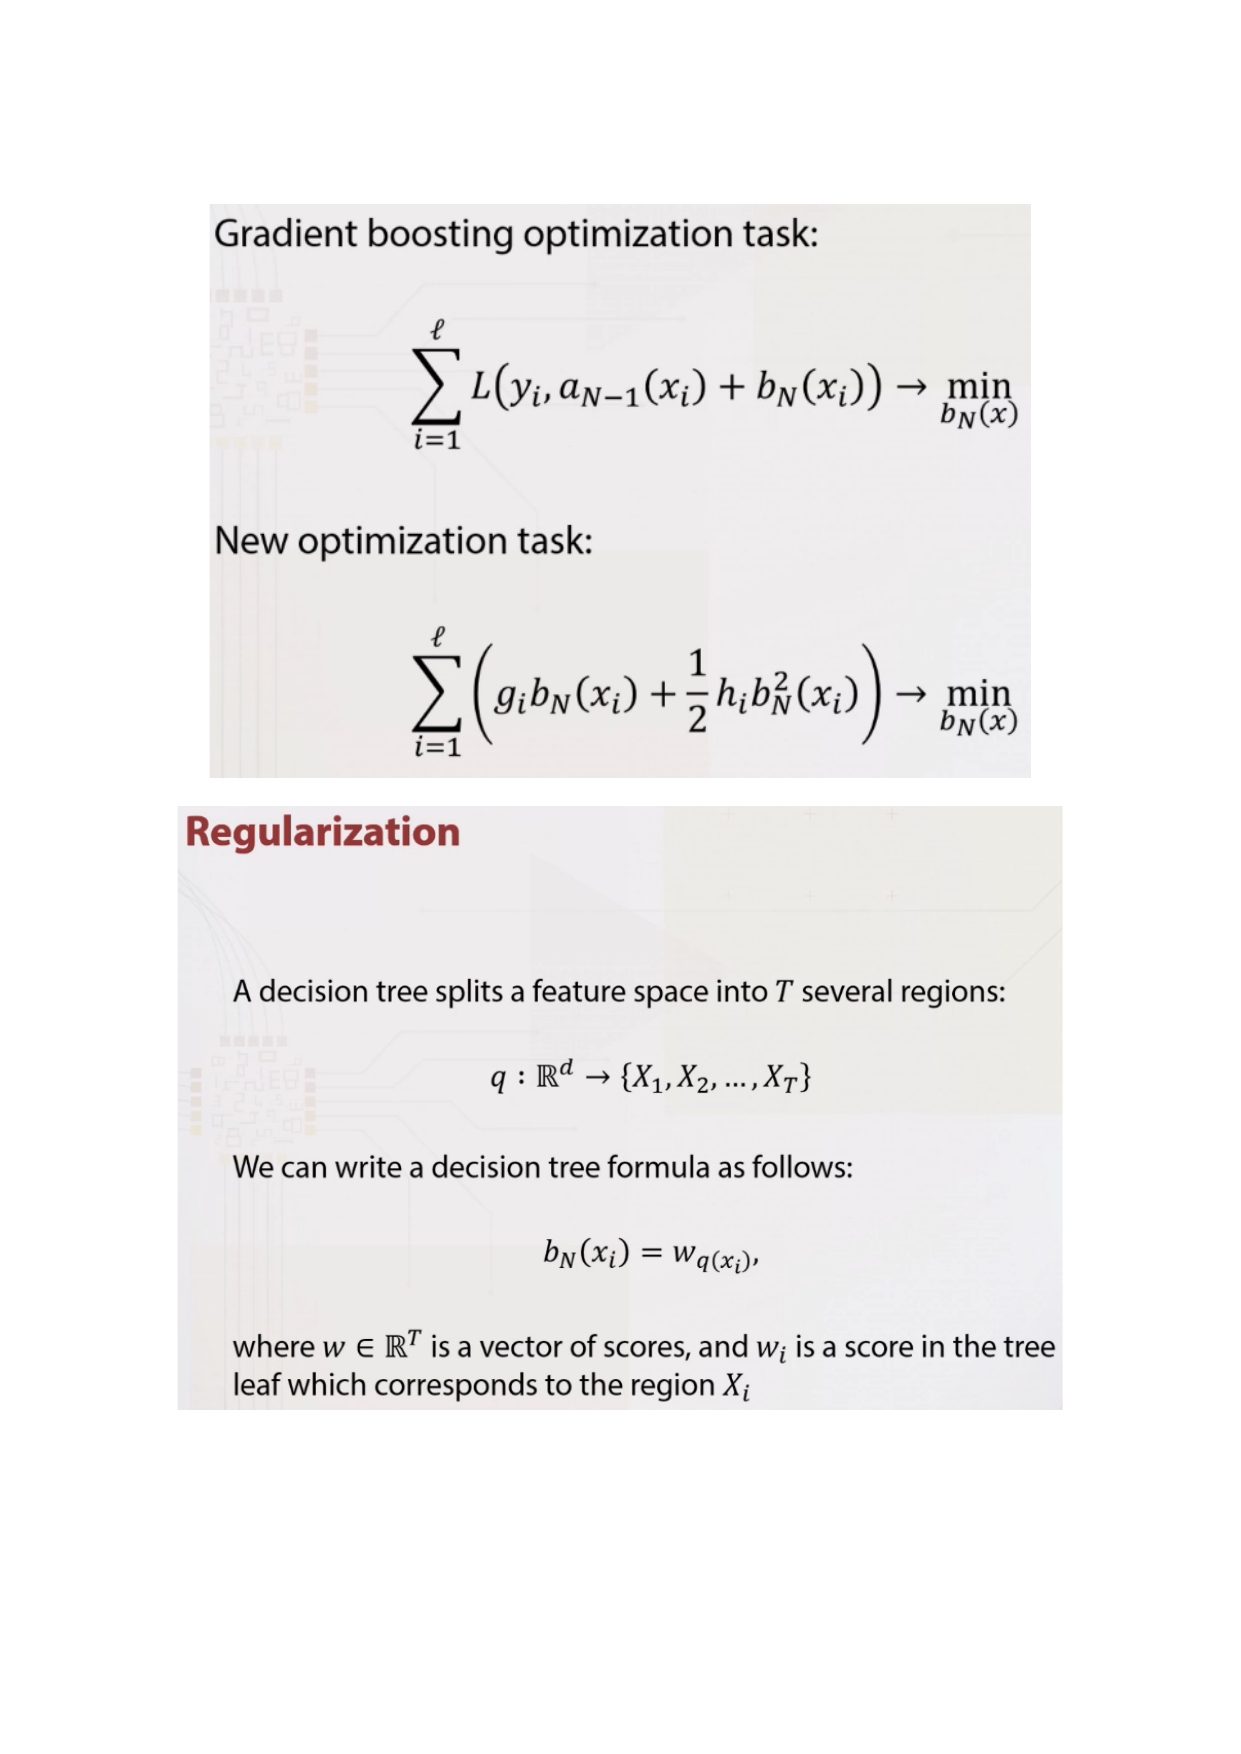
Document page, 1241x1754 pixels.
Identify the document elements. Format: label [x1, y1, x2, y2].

picture [209, 204, 1031, 778]
picture [177, 806, 1063, 1410]
